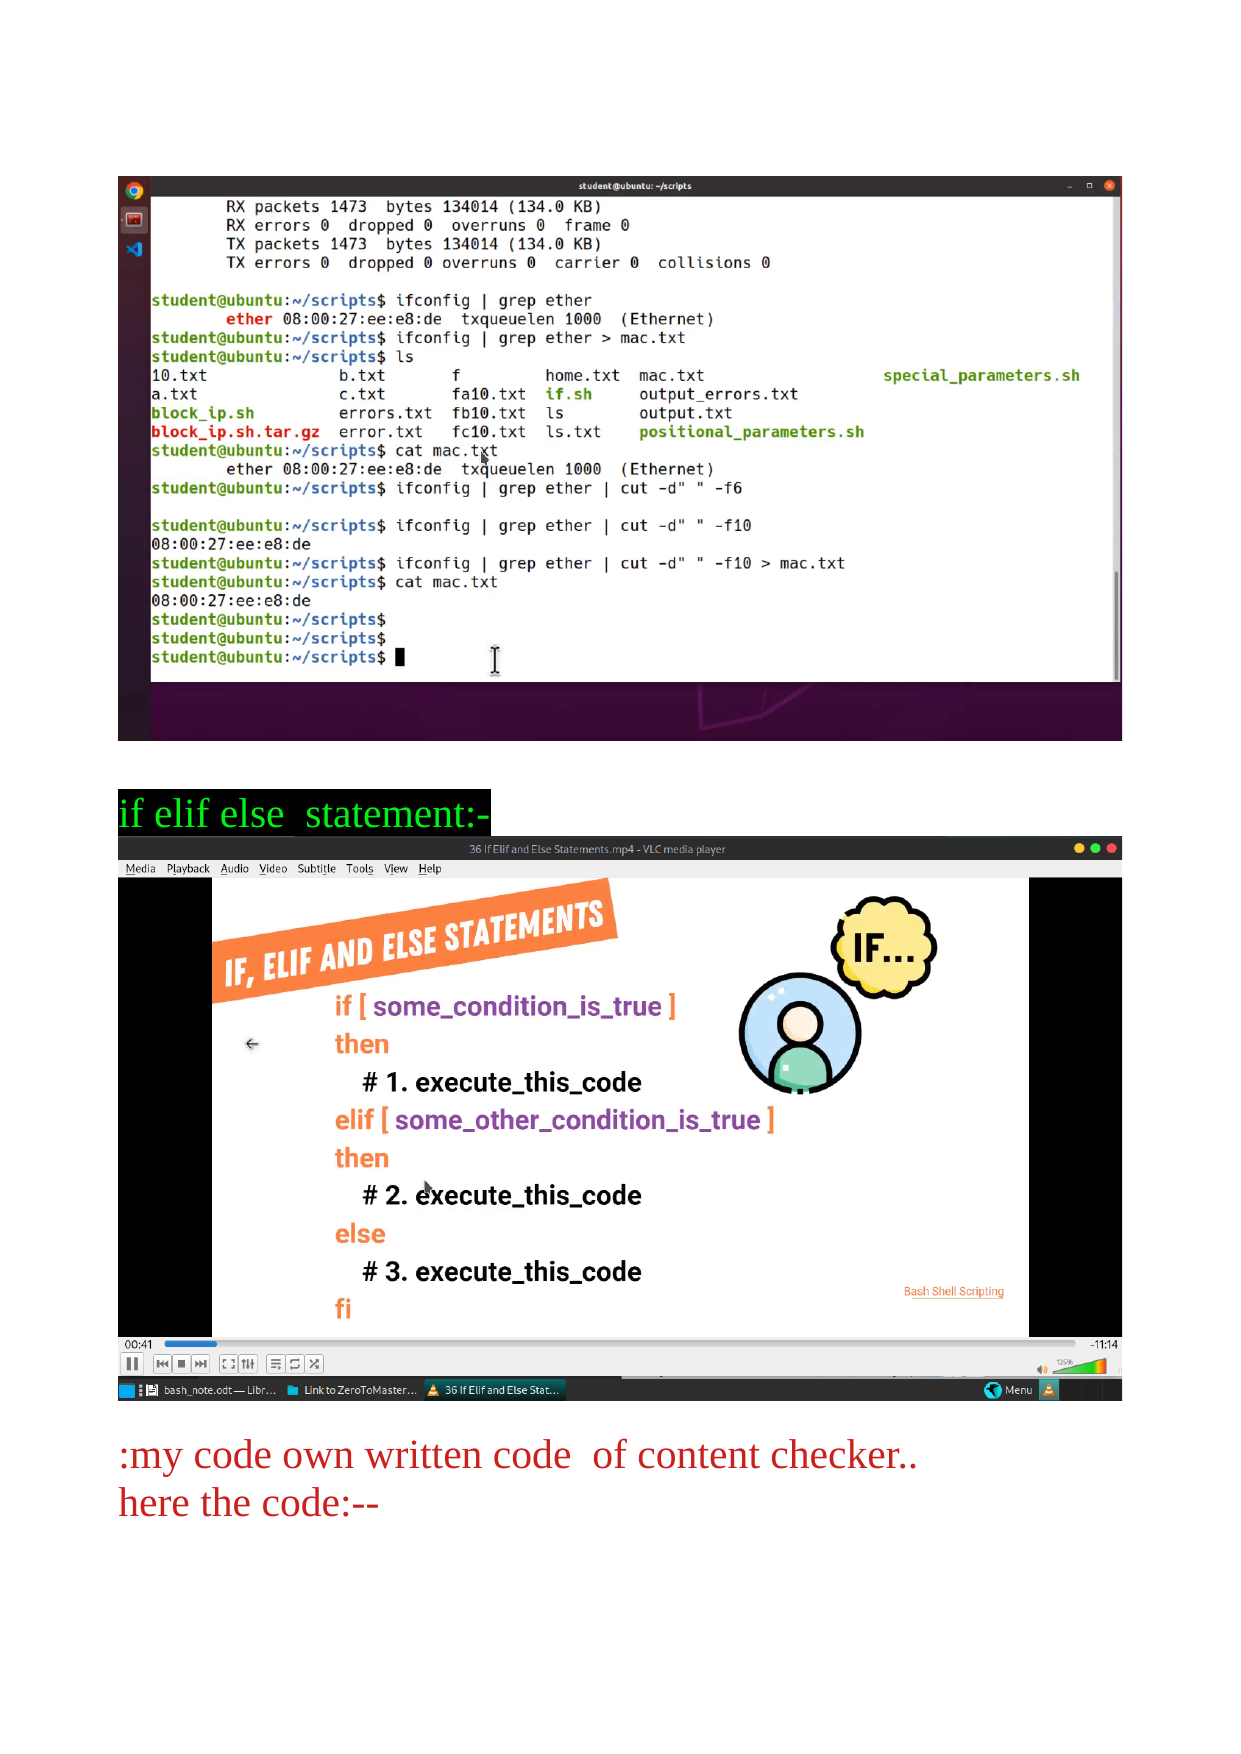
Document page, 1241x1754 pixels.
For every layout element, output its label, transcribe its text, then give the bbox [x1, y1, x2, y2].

text if elif else statement:- [118, 789, 1122, 836]
text here the code:-- [118, 1478, 1122, 1526]
picture [118, 836, 1123, 1401]
picture [118, 176, 1123, 741]
text :my code own written code of content checker.. [118, 1430, 1122, 1478]
